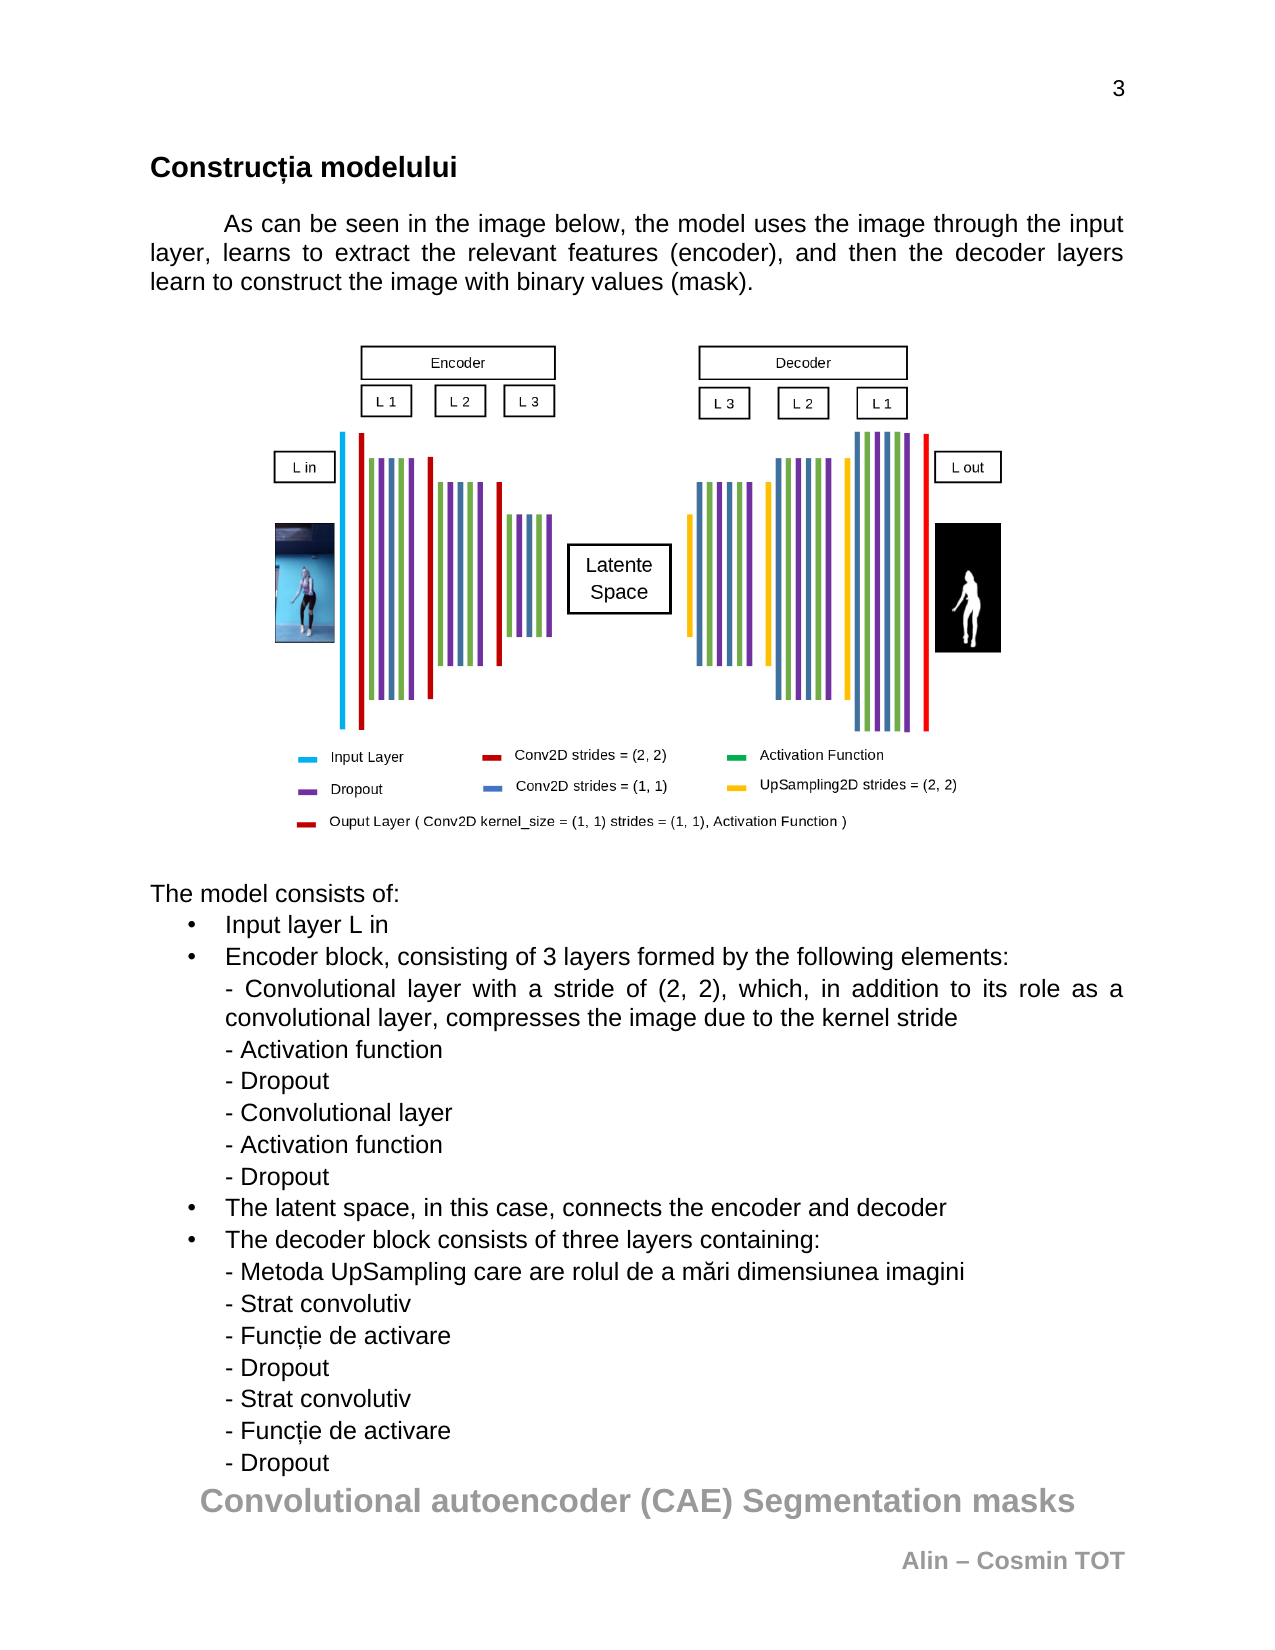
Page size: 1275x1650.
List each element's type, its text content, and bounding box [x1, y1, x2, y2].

picture [256, 330, 1019, 847]
list - Strat convolutiv [187, 1289, 1125, 1318]
list - Dropout [187, 1162, 1125, 1190]
list - Activation function [187, 1034, 1125, 1063]
text Construcția modelului [150, 150, 1125, 183]
list The latent space, in this case, connects the encoder and decoder [187, 1193, 1125, 1222]
list - Strat convolutiv [187, 1384, 1125, 1413]
text The model consists of: [150, 878, 1125, 907]
list - Dropout [187, 1352, 1125, 1381]
list - Metoda UpSampling care are rolul de a mări dimensiunea imagini [187, 1257, 1125, 1286]
list - Dropout [187, 1066, 1125, 1095]
list Input layer L in [187, 910, 1125, 939]
list - Funcție de activare [187, 1321, 1125, 1349]
list Encoder block, consisting of 3 layers formed by the following elements: [187, 942, 1125, 971]
list - Dropout [187, 1448, 1125, 1477]
list The decoder block consists of three layers containing: [187, 1225, 1125, 1254]
list - Convolutional layer with a stride of (2, 2), which, in addition to its role as a convolutional layer, compresses the image due to the kernel stride [187, 974, 1125, 1032]
list - Activation function [187, 1130, 1125, 1159]
list - Convolutional layer [187, 1098, 1125, 1127]
list - Funcție de activare [187, 1416, 1125, 1445]
text As can be seen in the image below, the model uses the image through the input layer, learns to extract the relevant features (encoder), and then the decoder layers learn to construct the image with binary values (mask). [150, 209, 1125, 296]
